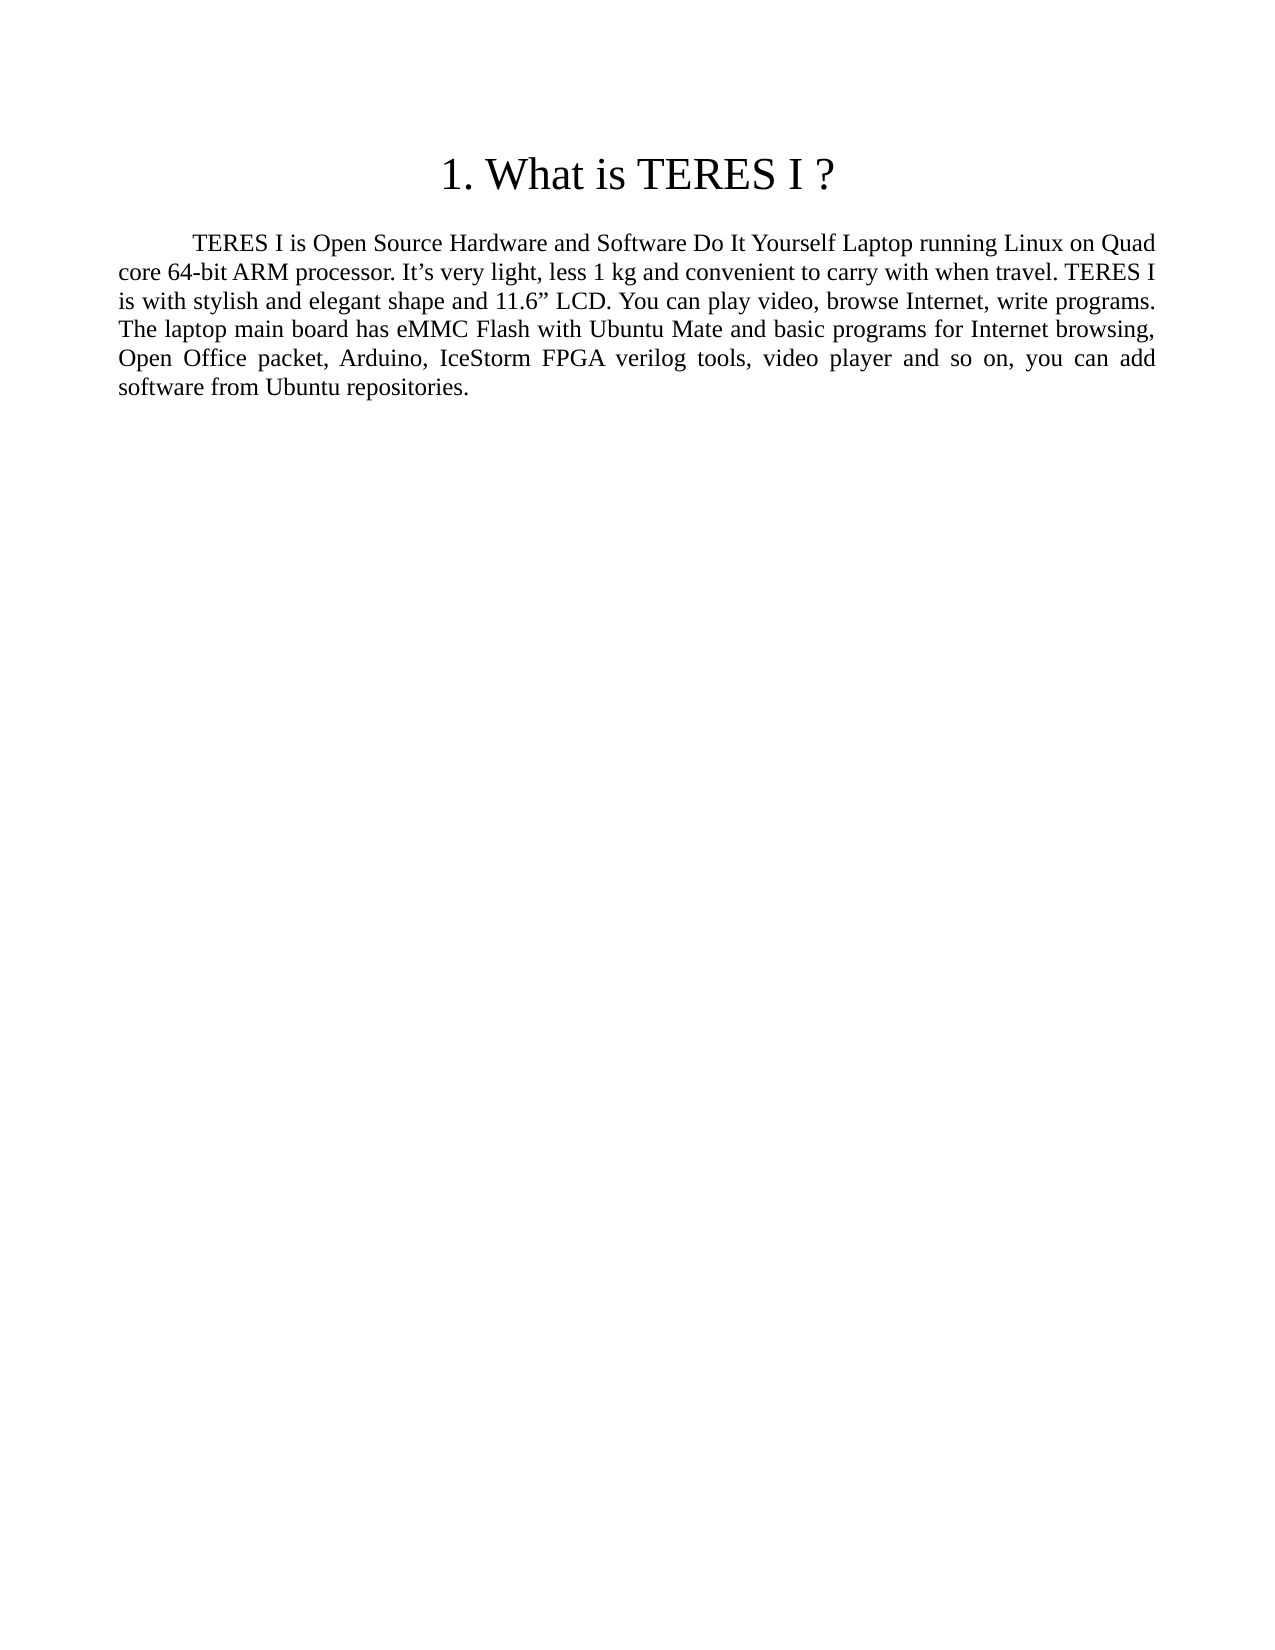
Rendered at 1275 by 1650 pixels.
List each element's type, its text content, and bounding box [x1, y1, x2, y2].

text TERES I is Open Source Hardware and Software Do It Yourself Laptop running Linux on Quad core 64-bit ARM processor. It’s very light, less 1 kg and convenient to carry with when travel. TERES I is with stylish and elegant shape and 11.6” LCD. You can play video, browse Internet, write programs. The laptop main board has eMMC Flash with Ubuntu Mate and basic programs for Internet browsing, Open Office packet, Arduino, IceStorm FPGA verilog tools, video player and so on, you can add software from Ubuntu repositories. [118, 228, 1157, 401]
text 1. What is TERES I ? [118, 147, 1157, 199]
